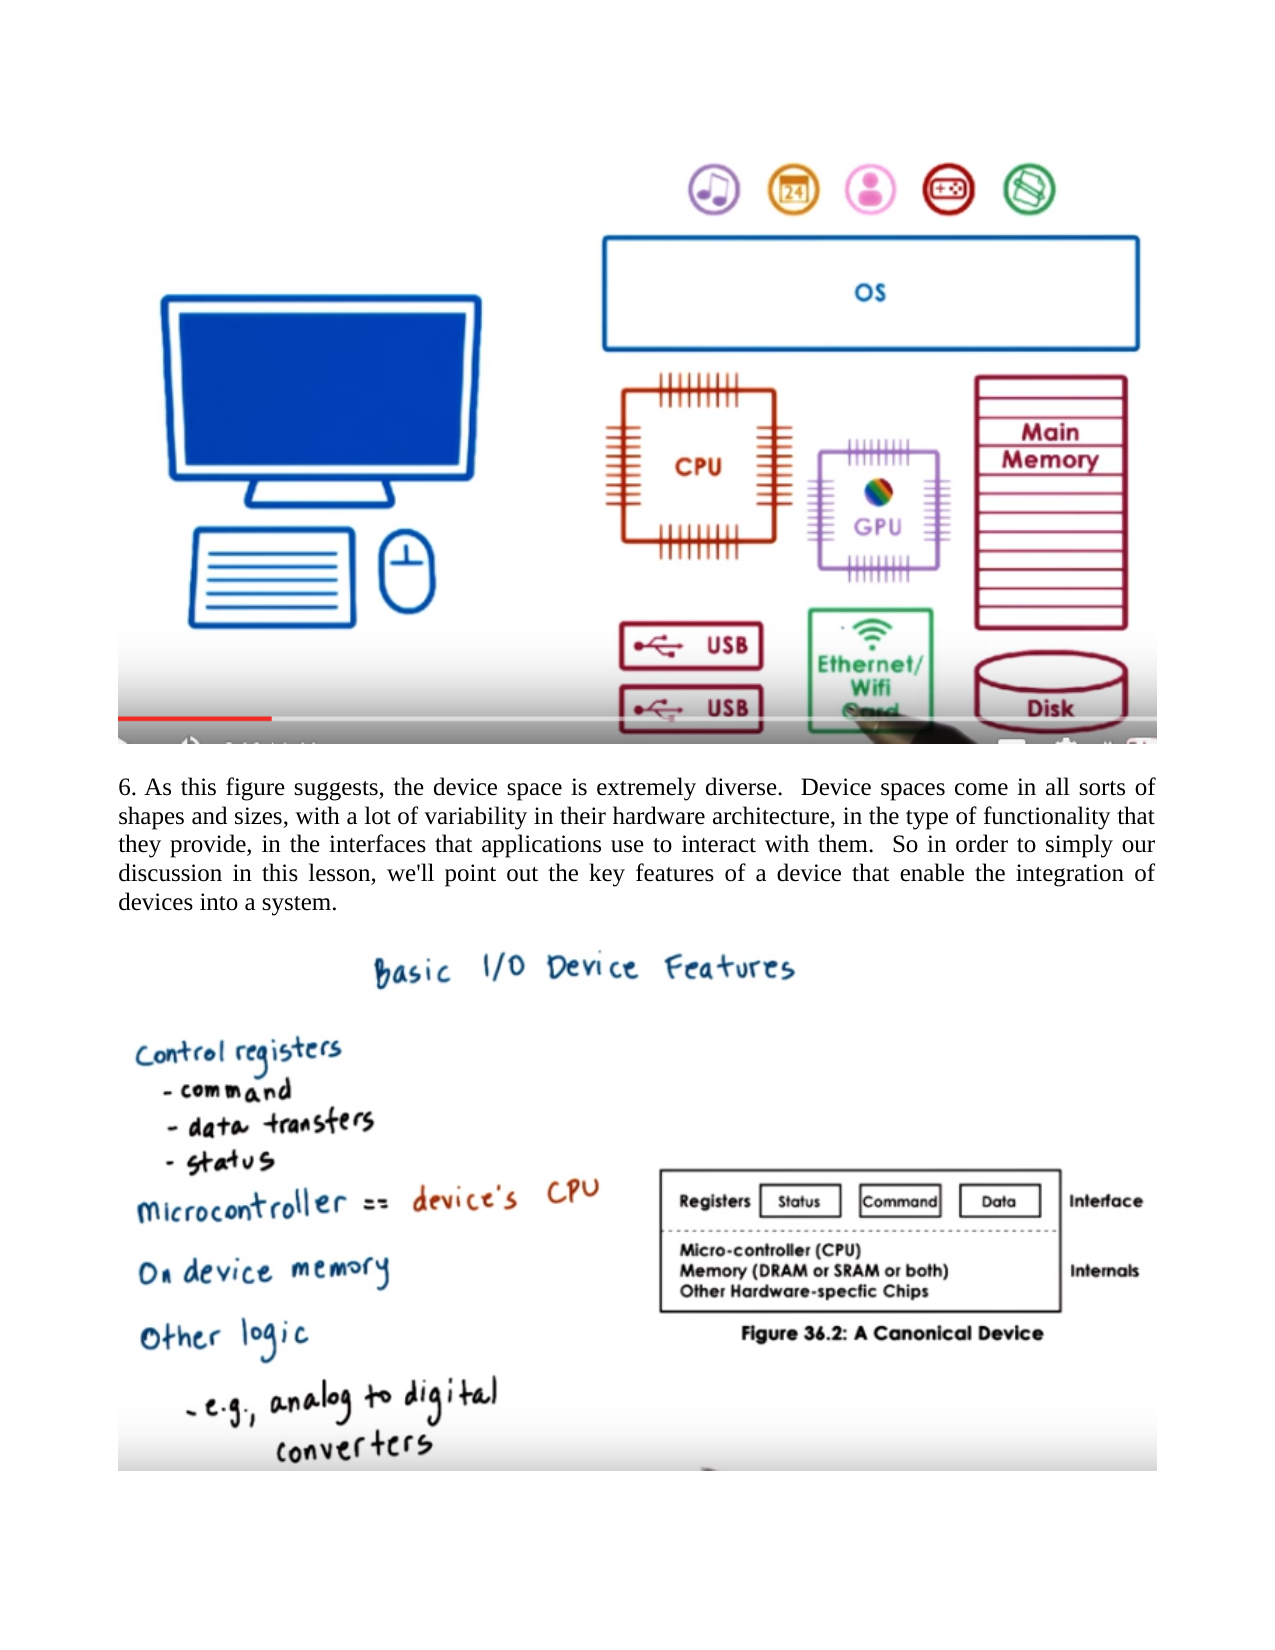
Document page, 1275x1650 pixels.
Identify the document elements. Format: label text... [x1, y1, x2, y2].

text 6. As this figure suggests, the device space is extremely diverse. Device spaces come in all sorts of shapes and sizes, with a lot of variability in their hardware architecture, in the type of functionality that they provide, in the interfaces that applications use to interact with them. So in order to simply our discussion in this lesson, we'll point out the key features of a device that enable the integration of devices into a system. [118, 772, 1157, 916]
picture [118, 944, 1157, 1471]
picture [118, 146, 1157, 744]
